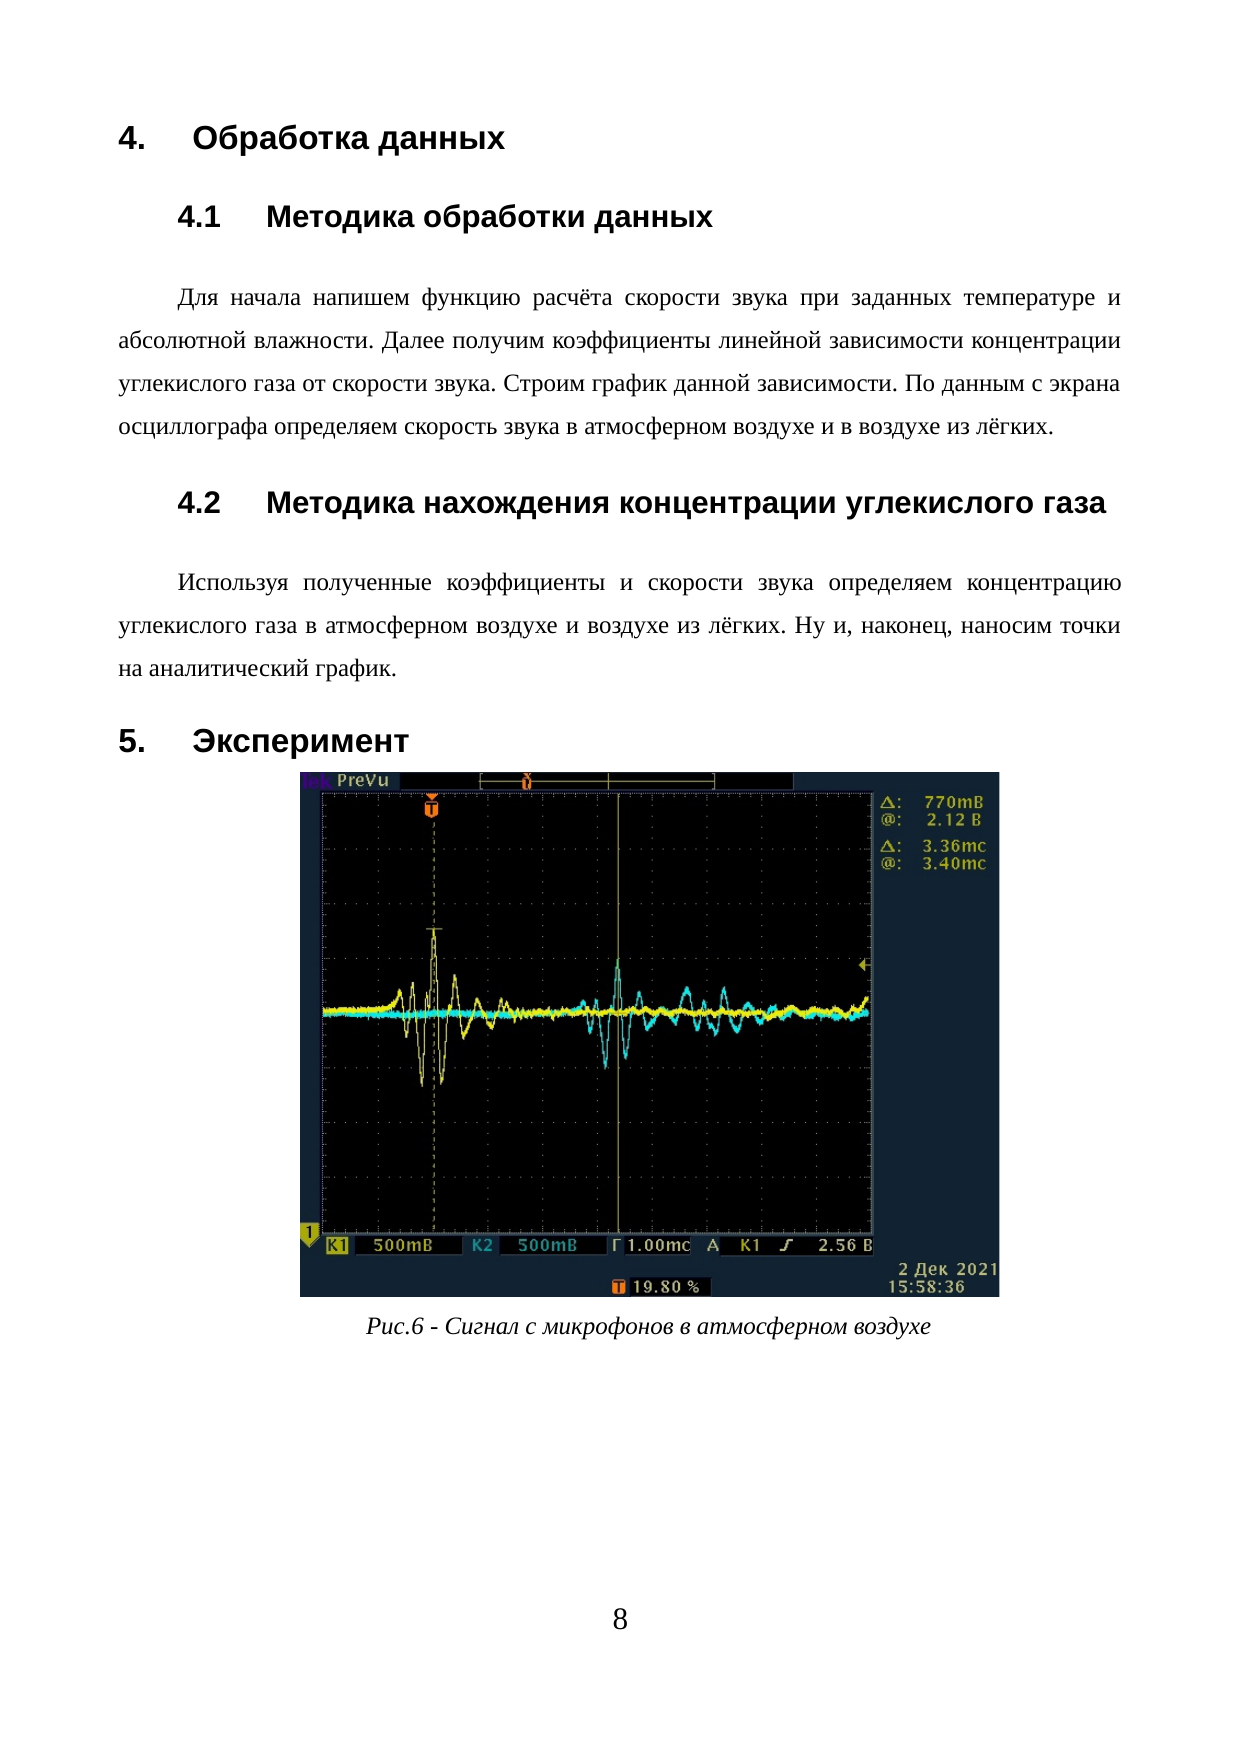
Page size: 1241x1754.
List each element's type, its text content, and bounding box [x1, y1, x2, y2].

text Для начала напишем функцию расчёта скорости звука при заданных температуре и абсолютной влажности. Далее получим коэффициенты линейной зависимости концентрации углекислого газа от скорости звука. Строим график данной зависимости. По данным с экрана осциллографа определяем скорость звука в атмосферном воздухе и в воздухе из лёгких. [118, 282, 1122, 440]
text Рис.6 - Сигнал с микрофонов в атмосферном воздухе [118, 1311, 1122, 1340]
picture [300, 772, 1000, 1297]
subtitle Обработка данных [118, 118, 1122, 157]
subtitle Эксперимент [118, 722, 1122, 760]
subtitle Методика обработки данных [118, 198, 1122, 234]
text Используя полученные коэффициенты и скорости звука определяем концентрацию углекислого газа в атмосферном воздухе и воздухе из лёгких. Ну и, наконец, наносим точки на аналитический график. [118, 567, 1122, 682]
subtitle Методика нахождения концентрации углекислого газа [118, 484, 1122, 520]
